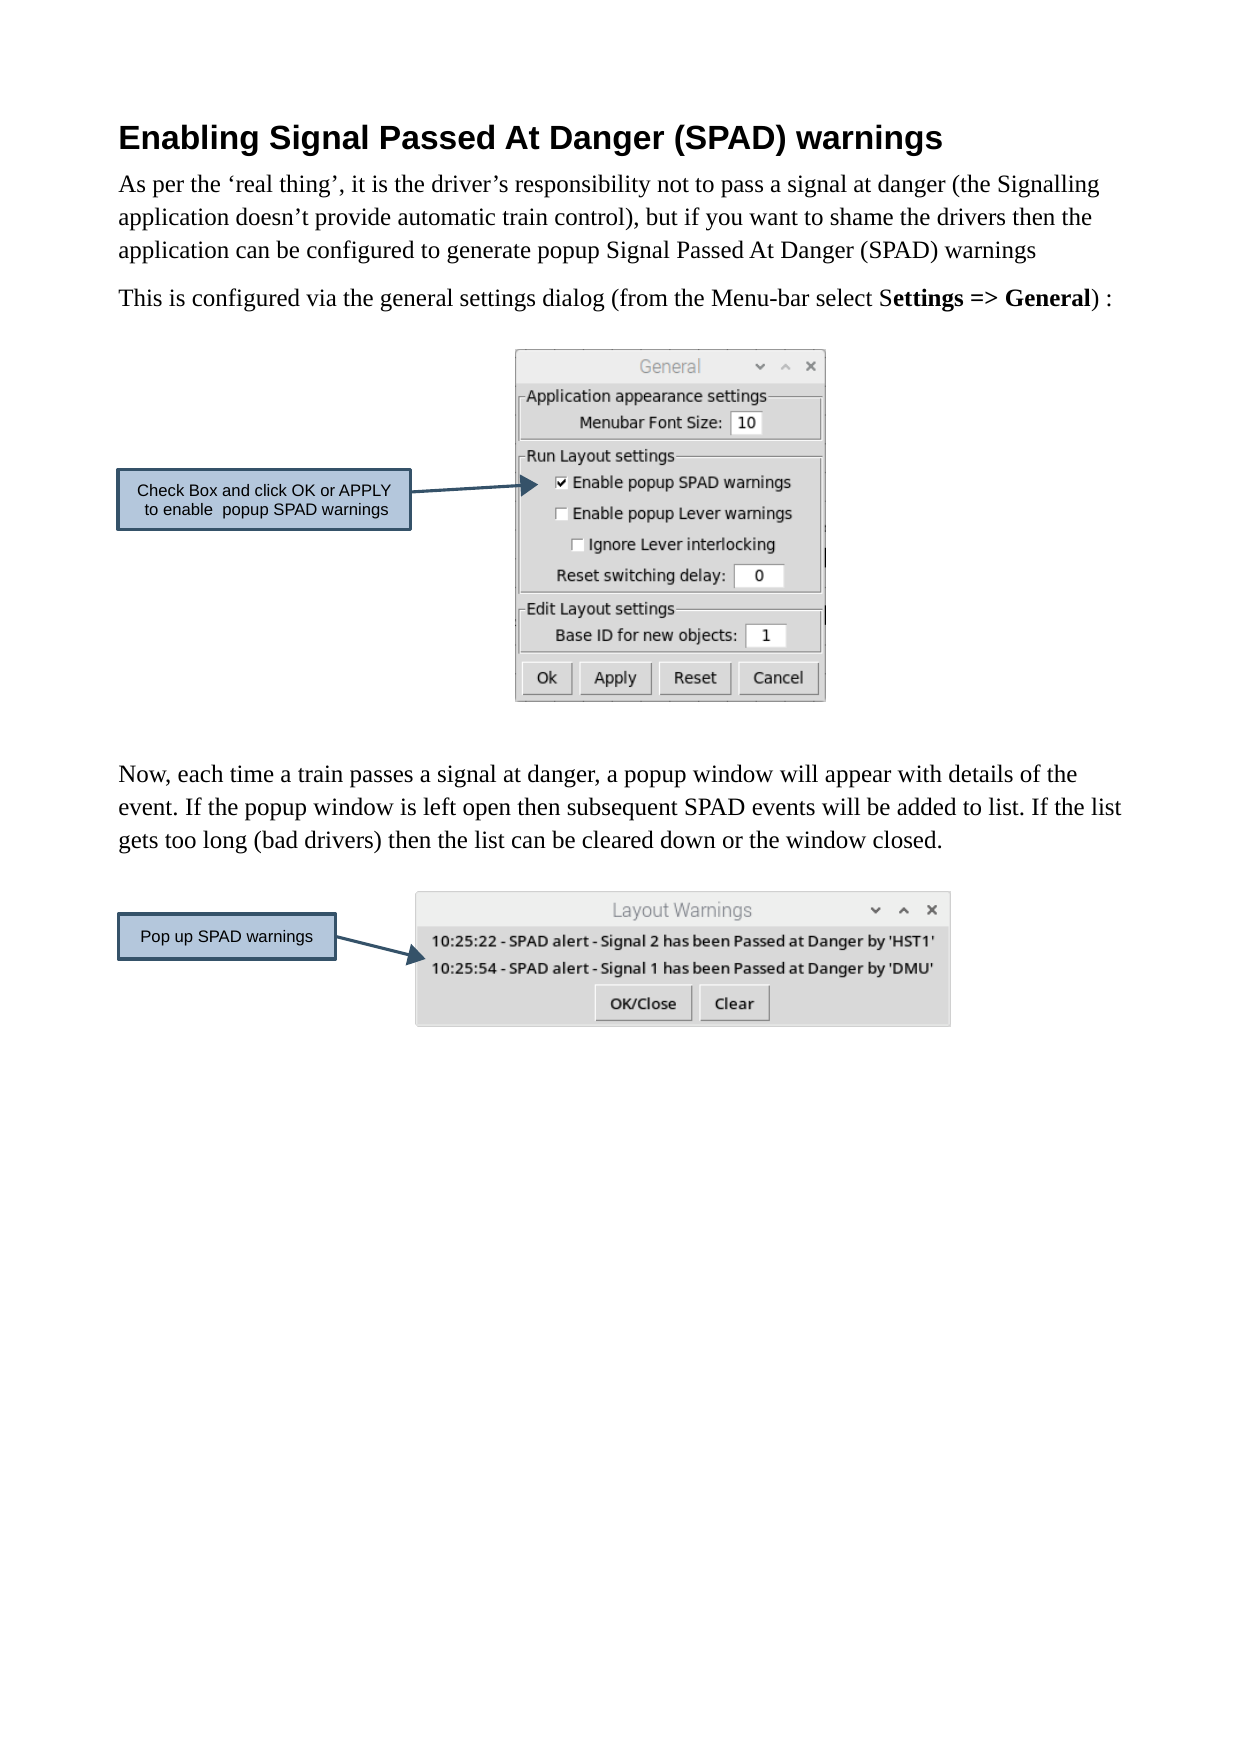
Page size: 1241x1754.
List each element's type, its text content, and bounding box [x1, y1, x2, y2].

text As per the ‘real thing’, it is the driver’s responsibility not to pass a signal at danger (the Signalling application doesn’t provide automatic train control), but if you want to shame the drivers then the application can be configured to generate popup Signal Passed At Danger (SPAD) warnings [118, 169, 1122, 264]
text Now, each time a train passes a signal at danger, a popup window will appear with details of the event. If the popup window is left open then subsequent SPAD events will be added to list. If the list gets too long (bad drivers) then the list can be cleared down or the window closed. [118, 759, 1122, 854]
subtitle Enabling Signal Passed At Danger (SPAD) warnings [118, 118, 1122, 157]
picture [515, 349, 826, 702]
text This is configured via the general settings dialog (from the Menu-bar select Settings => General) : [118, 283, 1122, 312]
picture [415, 891, 951, 1027]
